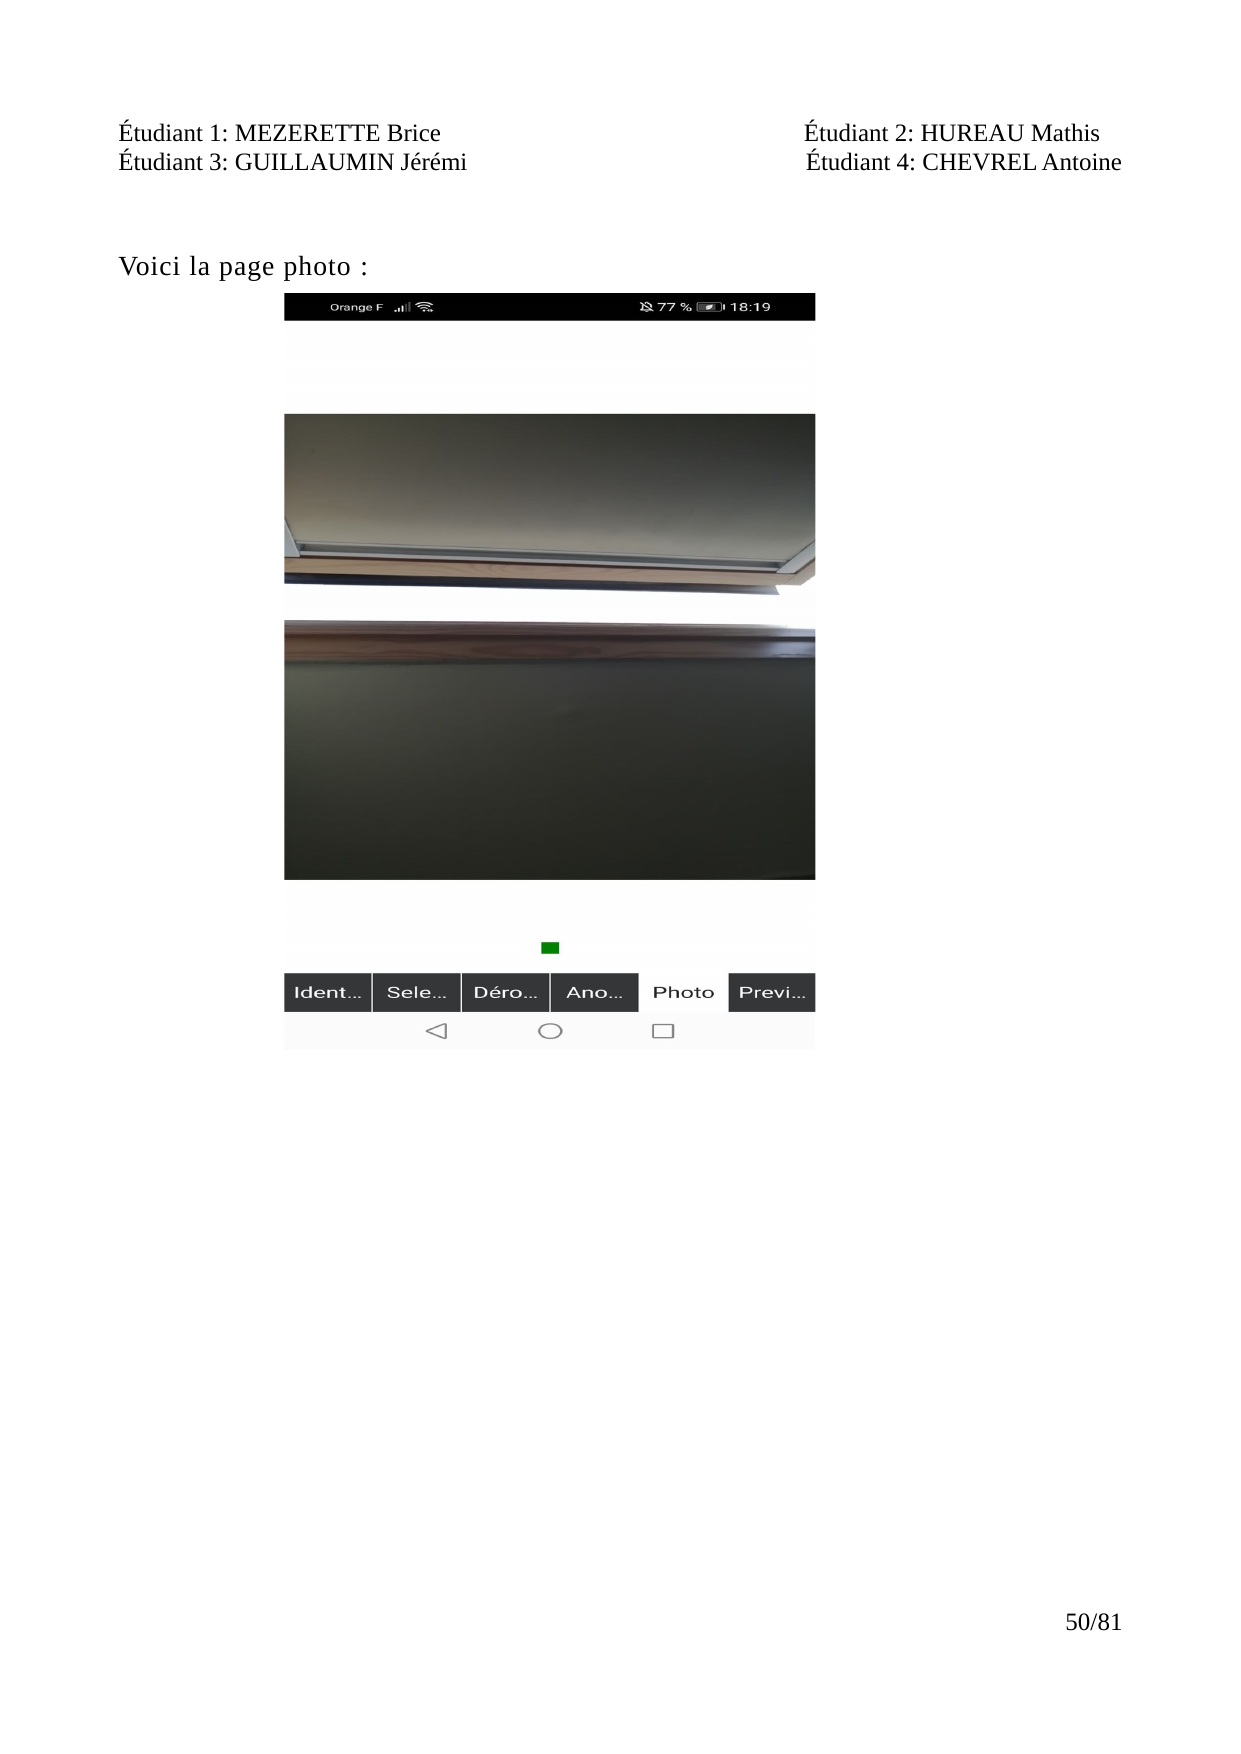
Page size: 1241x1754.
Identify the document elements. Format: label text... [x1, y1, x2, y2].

text Voici la page photo : [118, 250, 1122, 282]
picture [284, 293, 816, 1050]
